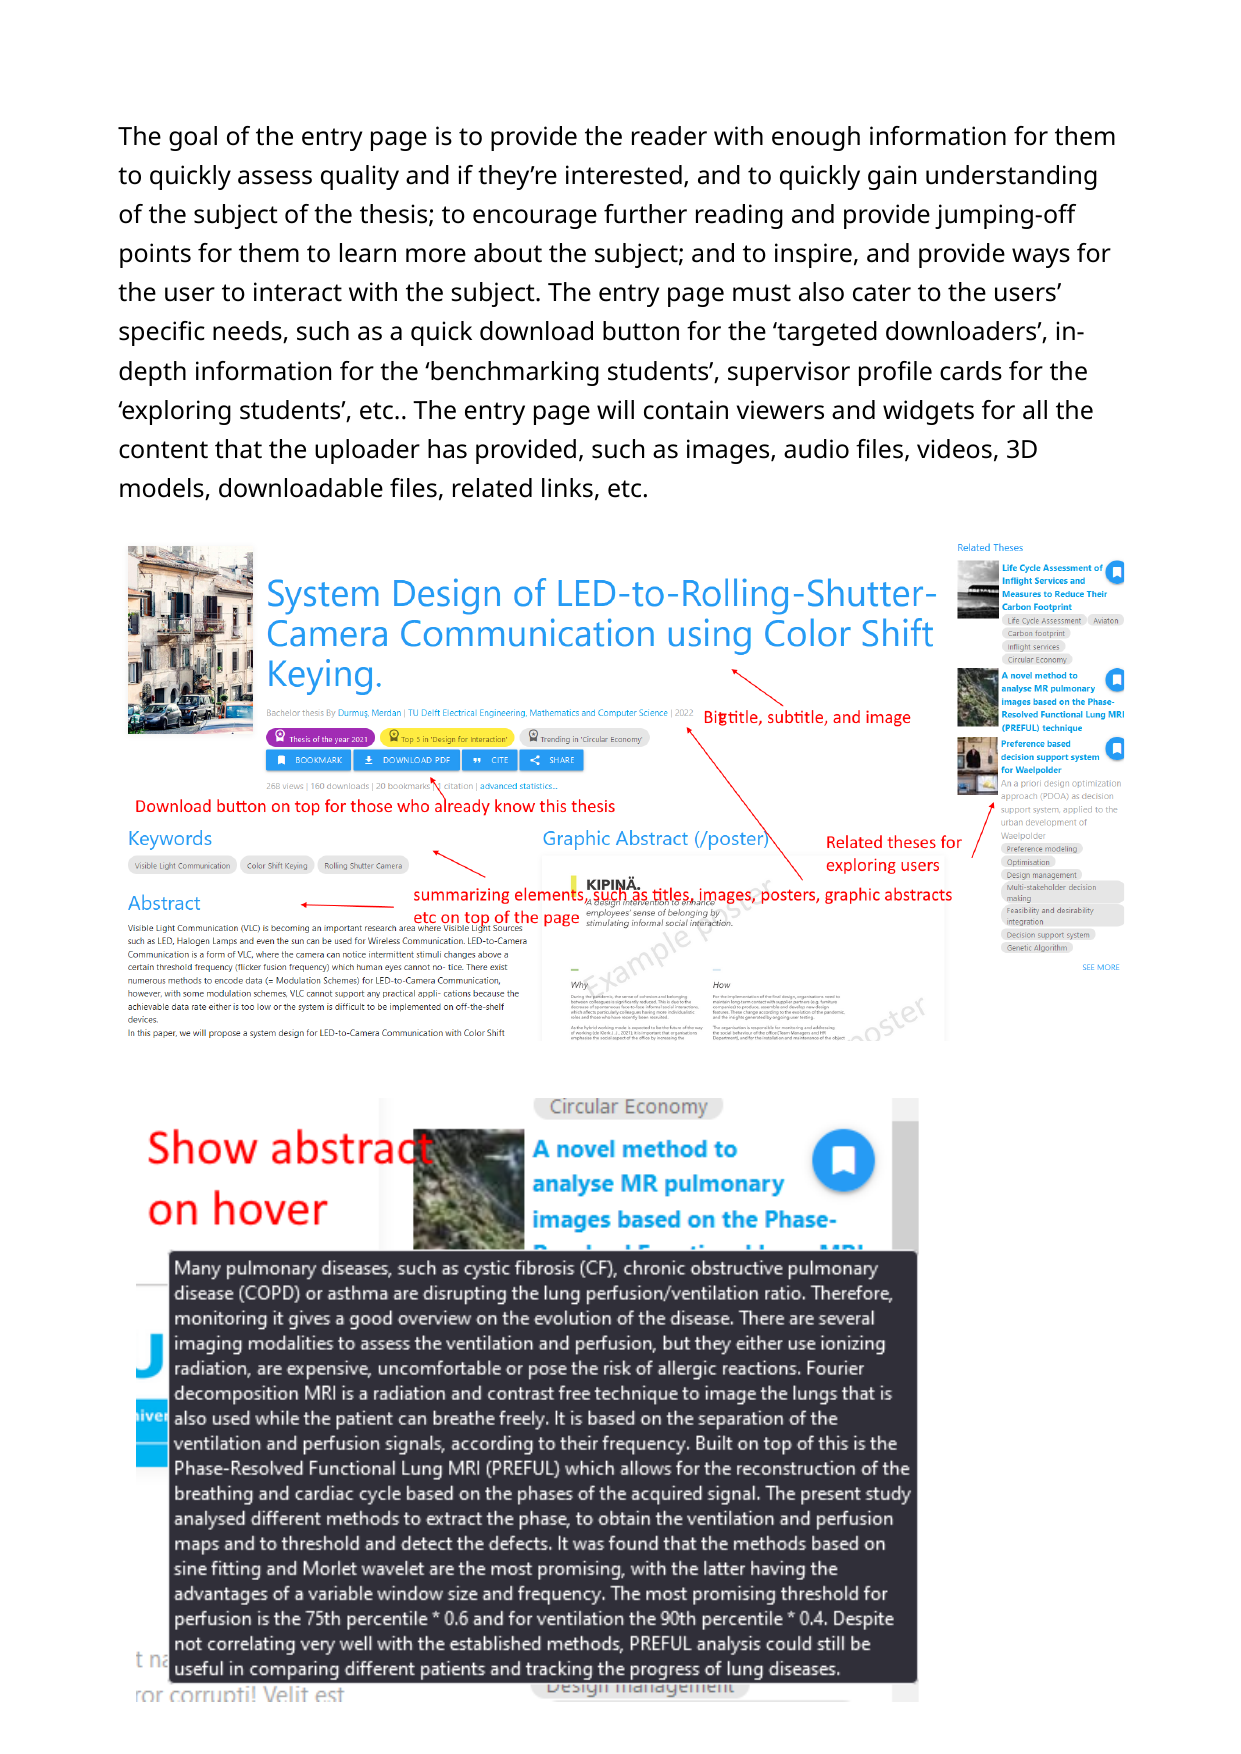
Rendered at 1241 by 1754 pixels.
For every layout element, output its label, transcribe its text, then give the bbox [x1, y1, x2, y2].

picture [136, 1098, 919, 1702]
subtitle The goal of the entry page is to provide the reader with enough information for them to quickly assess quality and if they’re interested, and to quickly gain understanding of the subject of the thesis; to encourage further reading and provide jumping-off points for them to learn more about the subject; and to inspire, and provide ways for the user to interact with the subject. The entry page must also cater to the users’ specific needs, such as a quick download button for the ‘targeted downloaders’, in-depth information for the ‘benchmarking students’, supervisor profile cards for the ‘exploring students’, etc.. The entry page will contain viewers and widgets for all the content that the uploader has provided, such as images, audio files, videos, 3D models, downloadable files, related links, etc. [118, 118, 1122, 505]
picture [120, 541, 1125, 1041]
picture [136, 1410, 162, 1421]
